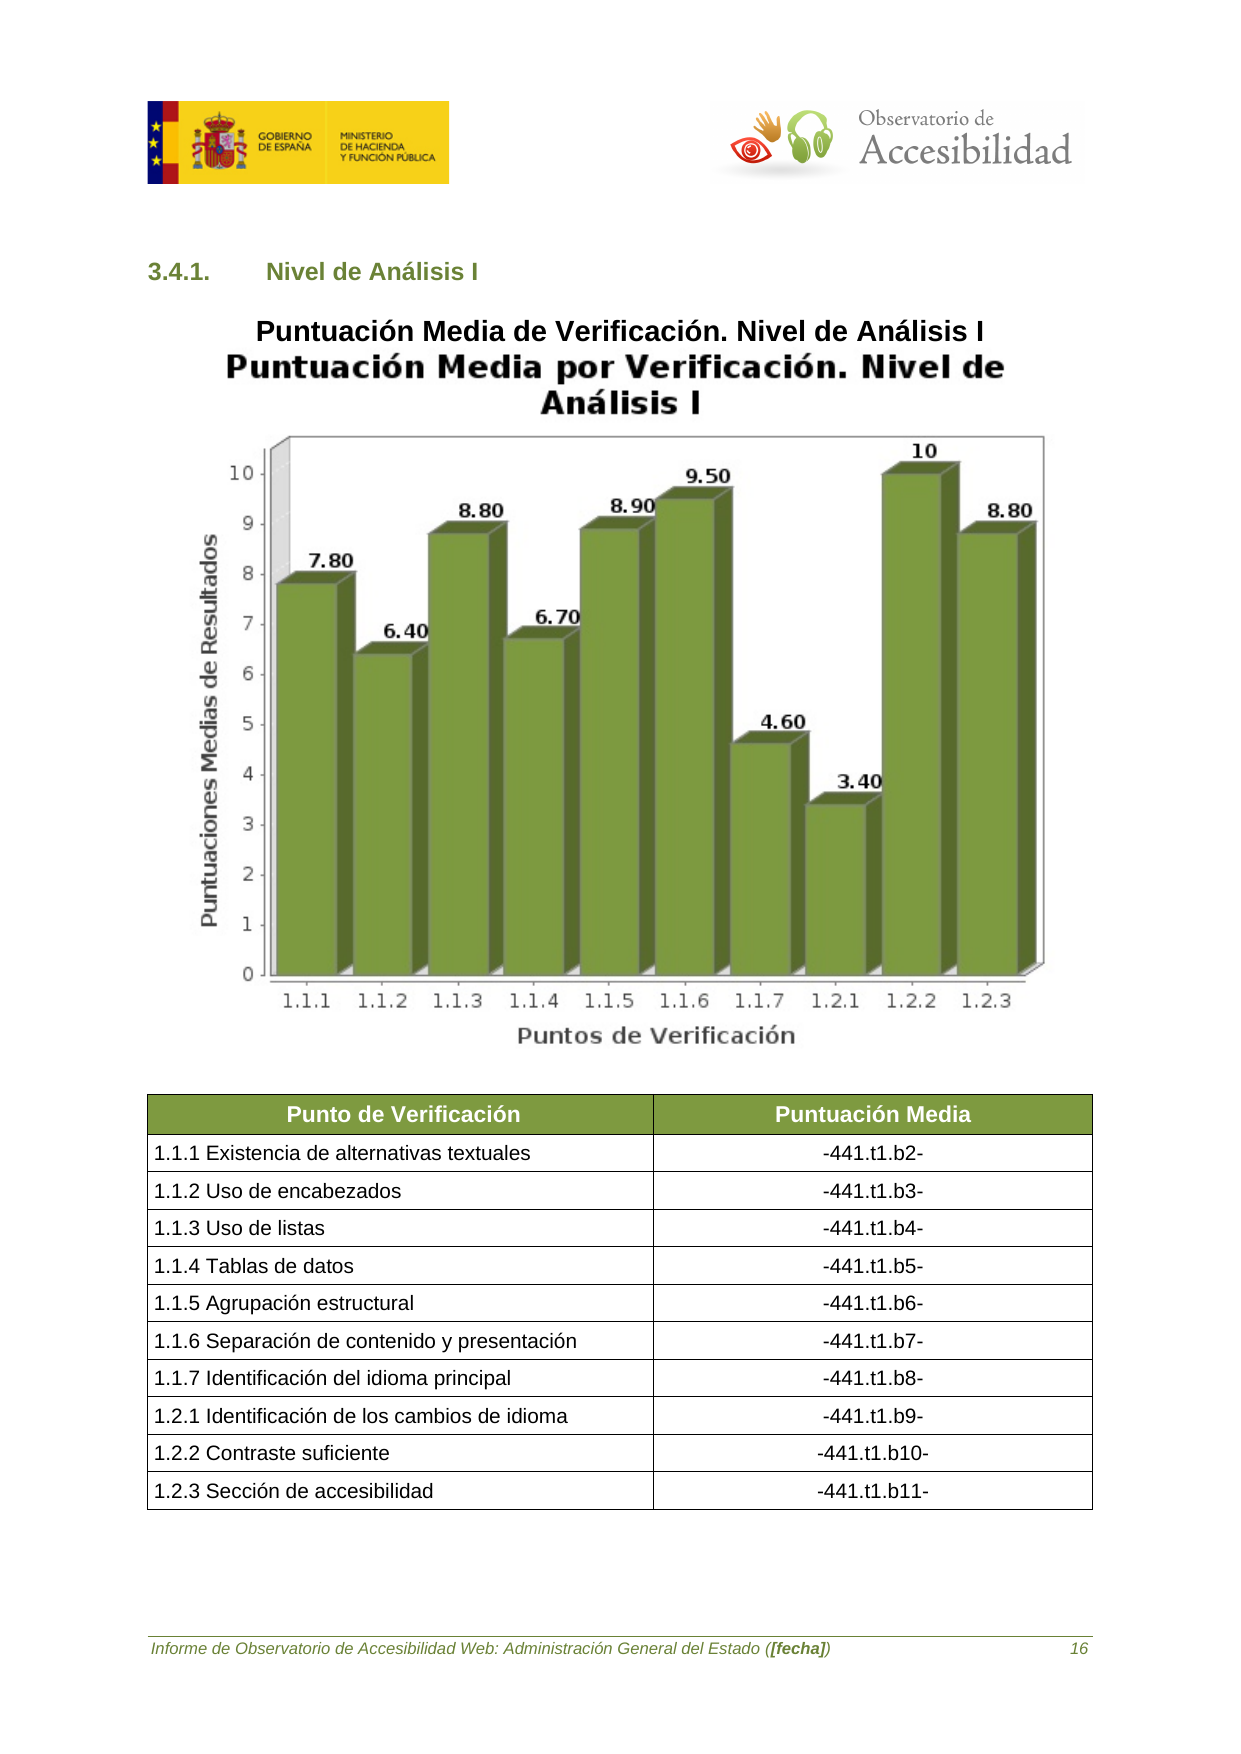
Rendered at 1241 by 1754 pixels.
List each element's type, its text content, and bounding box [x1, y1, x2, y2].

table_cell 1.1.6 Separación de contenido y presentación [148, 1322, 653, 1359]
picture [710, 101, 1086, 184]
table_cell -441.t1.b8- [654, 1360, 1092, 1396]
table_cell 1.1.1 Existencia de alternativas textuales [148, 1135, 653, 1171]
table_cell -441.t1.b3- [654, 1172, 1092, 1209]
picture [147, 101, 450, 184]
table_cell 1.1.7 Identificación del idioma principal [148, 1360, 653, 1396]
text Puntuación Media de Verificación. Nivel de Análisis I [148, 314, 1092, 347]
table_cell -441.t1.b10- [654, 1435, 1092, 1471]
table_cell -441.t1.b6- [654, 1285, 1092, 1321]
table_cell -441.t1.b4- [654, 1210, 1092, 1246]
table_cell -441.t1.b11- [654, 1472, 1092, 1509]
table_cell 1.2.3 Sección de accesibilidad [148, 1472, 653, 1509]
picture [178, 347, 1062, 1058]
table_cell 1.2.2 Contraste suficiente [148, 1435, 653, 1471]
table_cell 1.1.3 Uso de listas [148, 1210, 653, 1246]
table_cell 1.2.1 Identificación de los cambios de idioma [148, 1397, 653, 1434]
table_cell 1.1.2 Uso de encabezados [148, 1172, 653, 1209]
subtitle Nivel de Análisis I [148, 257, 1092, 286]
table_cell -441.t1.b5- [654, 1247, 1092, 1284]
table_header Puntuación Media [654, 1095, 1092, 1134]
table_cell 1.1.5 Agrupación estructural [148, 1285, 653, 1321]
table_cell 1.1.4 Tablas de datos [148, 1247, 653, 1284]
table_cell -441.t1.b2- [654, 1135, 1092, 1171]
table_cell -441.t1.b7- [654, 1322, 1092, 1359]
table_header Punto de Verificación [148, 1095, 653, 1134]
table_cell -441.t1.b9- [654, 1397, 1092, 1434]
